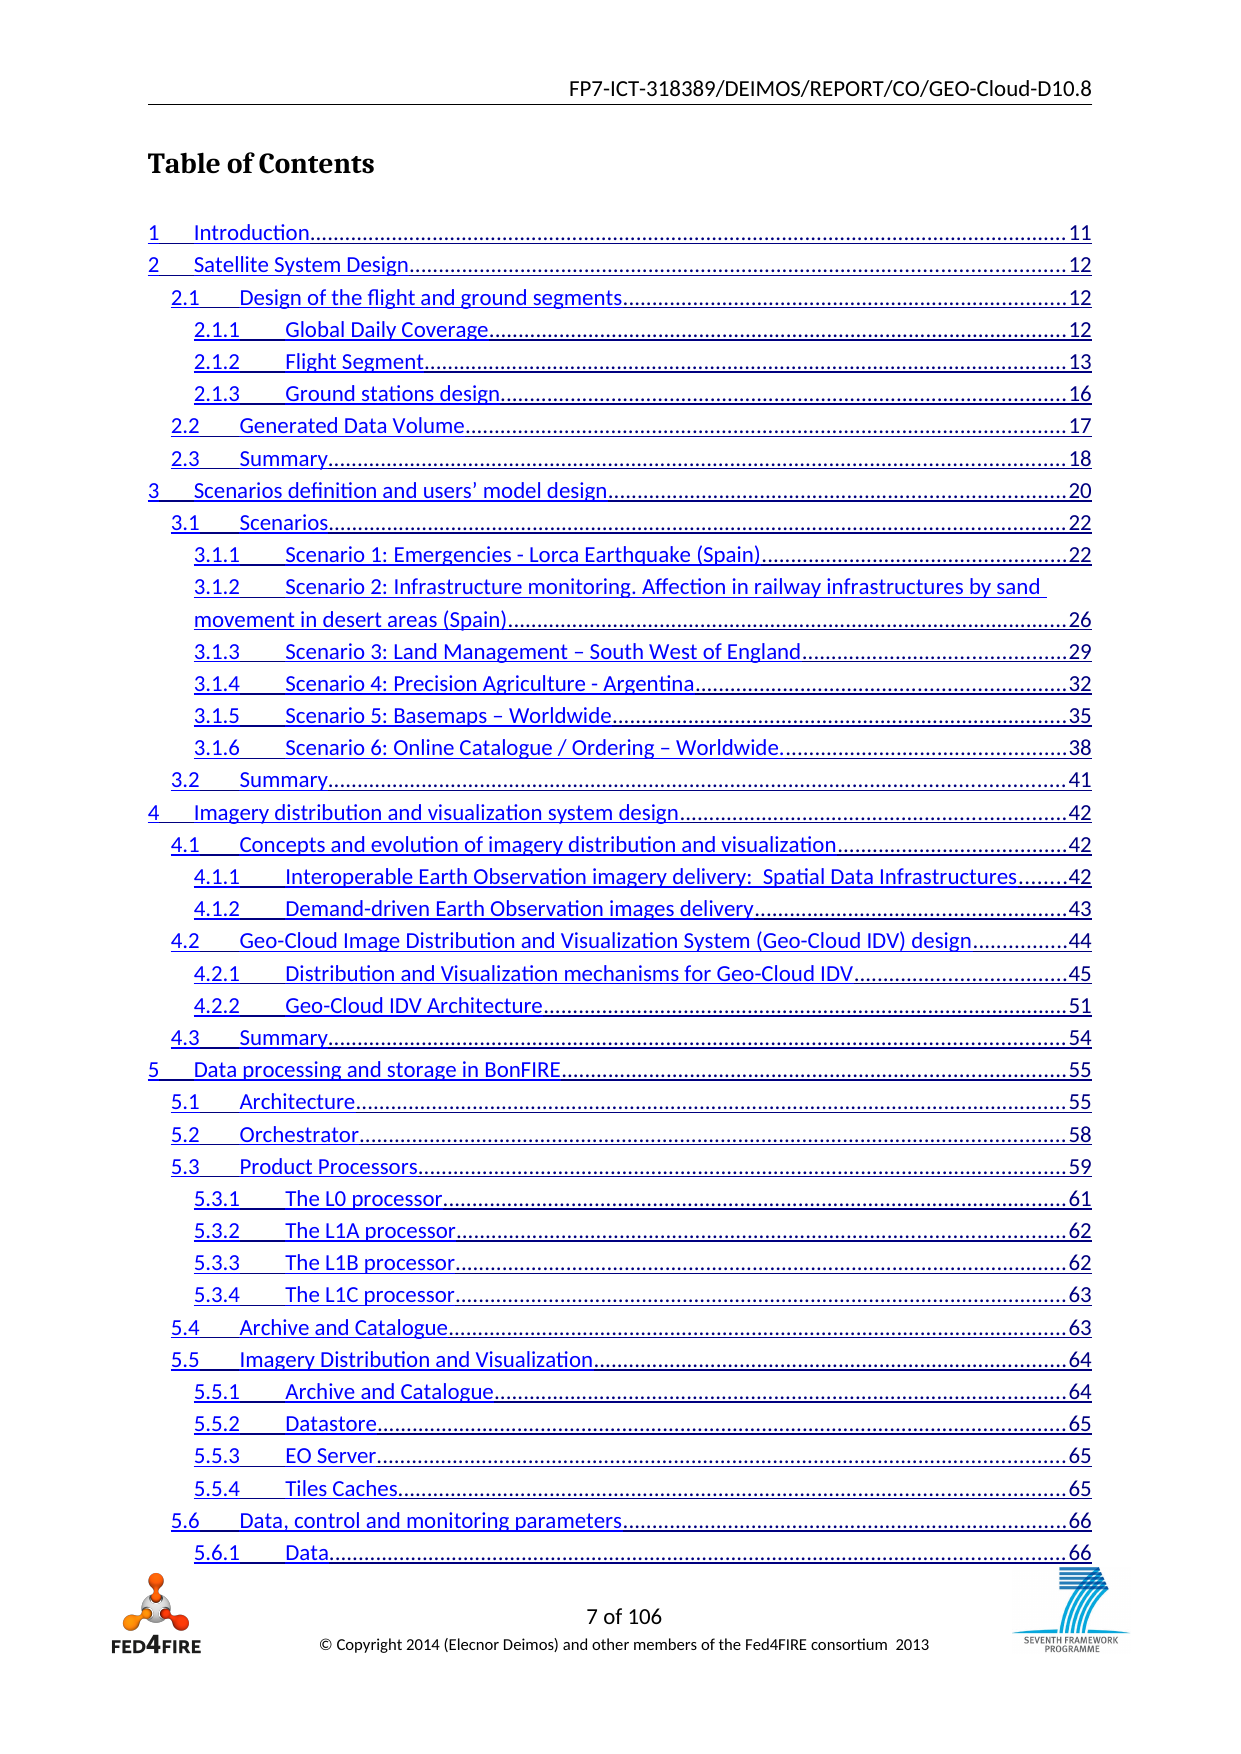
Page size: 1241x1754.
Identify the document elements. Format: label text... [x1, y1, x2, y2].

text 2 Satellite System Design 12 [148, 251, 1092, 275]
text 5.5.2 Datastore 65 [193, 1409, 1092, 1433]
text 2.3 Summary 18 [171, 444, 1092, 468]
text 5.3 Product Processors 59 [171, 1152, 1092, 1176]
text 5.6 Data, control and monitoring parameters 66 [171, 1506, 1092, 1530]
text 3.1.1 Scenario 1: Emergencies - Lorca Earthquake (Spain) 22 [193, 540, 1092, 564]
text 5.3.4 The L1C processor 63 [193, 1281, 1092, 1305]
text 5.4 Archive and Catalogue 63 [171, 1313, 1092, 1337]
text 2.1 Design of the flight and ground segments 12 [171, 283, 1092, 307]
text 4.1.1 Interoperable Earth Observation imagery delivery: Spatial Data Infrastructures 42 [193, 862, 1092, 886]
text 3 Scenarios definition and users’ model design 20 [148, 476, 1092, 500]
text 4.2.2 Geo-Cloud IDV Architecture 51 [193, 991, 1092, 1015]
text 3.1.6 Scenario 6: Online Catalogue / Ordering – Worldwide. 38 [193, 733, 1092, 758]
text 3.1.5 Scenario 5: Basemaps – Worldwide 35 [193, 701, 1092, 725]
text 5.3.2 The L1A processor 62 [193, 1216, 1092, 1240]
text 5.5.3 EO Server 65 [193, 1442, 1092, 1466]
text 5.5 Imagery Distribution and Visualization 64 [171, 1345, 1092, 1369]
text 3.1 Scenarios 22 [171, 508, 1092, 532]
text 4 Imagery distribution and visualization system design 42 [148, 798, 1092, 822]
text Table of Contents [148, 148, 1092, 181]
text 3.1.4 Scenario 4: Precision Agriculture - Argentina 32 [193, 669, 1092, 693]
text 5.2 Orchestrator 58 [171, 1120, 1092, 1144]
text 5.3.1 The L0 processor 61 [193, 1184, 1092, 1208]
text 5.5.4 Tiles Caches 65 [193, 1474, 1092, 1498]
text 5.6.1 Data 66 [193, 1538, 1092, 1562]
text 2.2 Generated Data Volume 17 [171, 412, 1092, 436]
text 3.2 Summary 41 [171, 766, 1092, 790]
text 4.3 Summary 54 [171, 1023, 1092, 1047]
text 5.5.1 Archive and Catalogue 64 [193, 1377, 1092, 1401]
text 4.2 Geo-Cloud Image Distribution and Visualization System (Geo-Cloud IDV) design 44 [171, 927, 1092, 951]
text 1 Introduction 11 [148, 218, 1092, 243]
text 2.1.1 Global Daily Coverage 12 [193, 315, 1092, 339]
text 2.1.3 Ground stations design 16 [193, 379, 1092, 403]
text 2.1.2 Flight Segment 13 [193, 347, 1092, 371]
text 5 Data processing and storage in BonFIRE 55 [148, 1055, 1092, 1079]
text 5.1 Architecture 55 [171, 1087, 1092, 1112]
text 4.2.1 Distribution and Visualization mechanisms for Geo-Cloud IDV 45 [193, 959, 1092, 983]
text 3.1.3 Scenario 3: Land Management – South West of England 29 [193, 637, 1092, 661]
text 4.1.2 Demand-driven Earth Observation images delivery 43 [193, 894, 1092, 918]
text 3.1.2 Scenario 2: Infrastructure monitoring. Affection in railway infrastructures by sand movement in desert areas (Spain) 26 [193, 572, 1092, 629]
text 4.1 Concepts and evolution of imagery distribution and visualization 42 [171, 830, 1092, 854]
text 5.3.3 The L1B processor 62 [193, 1248, 1092, 1273]
